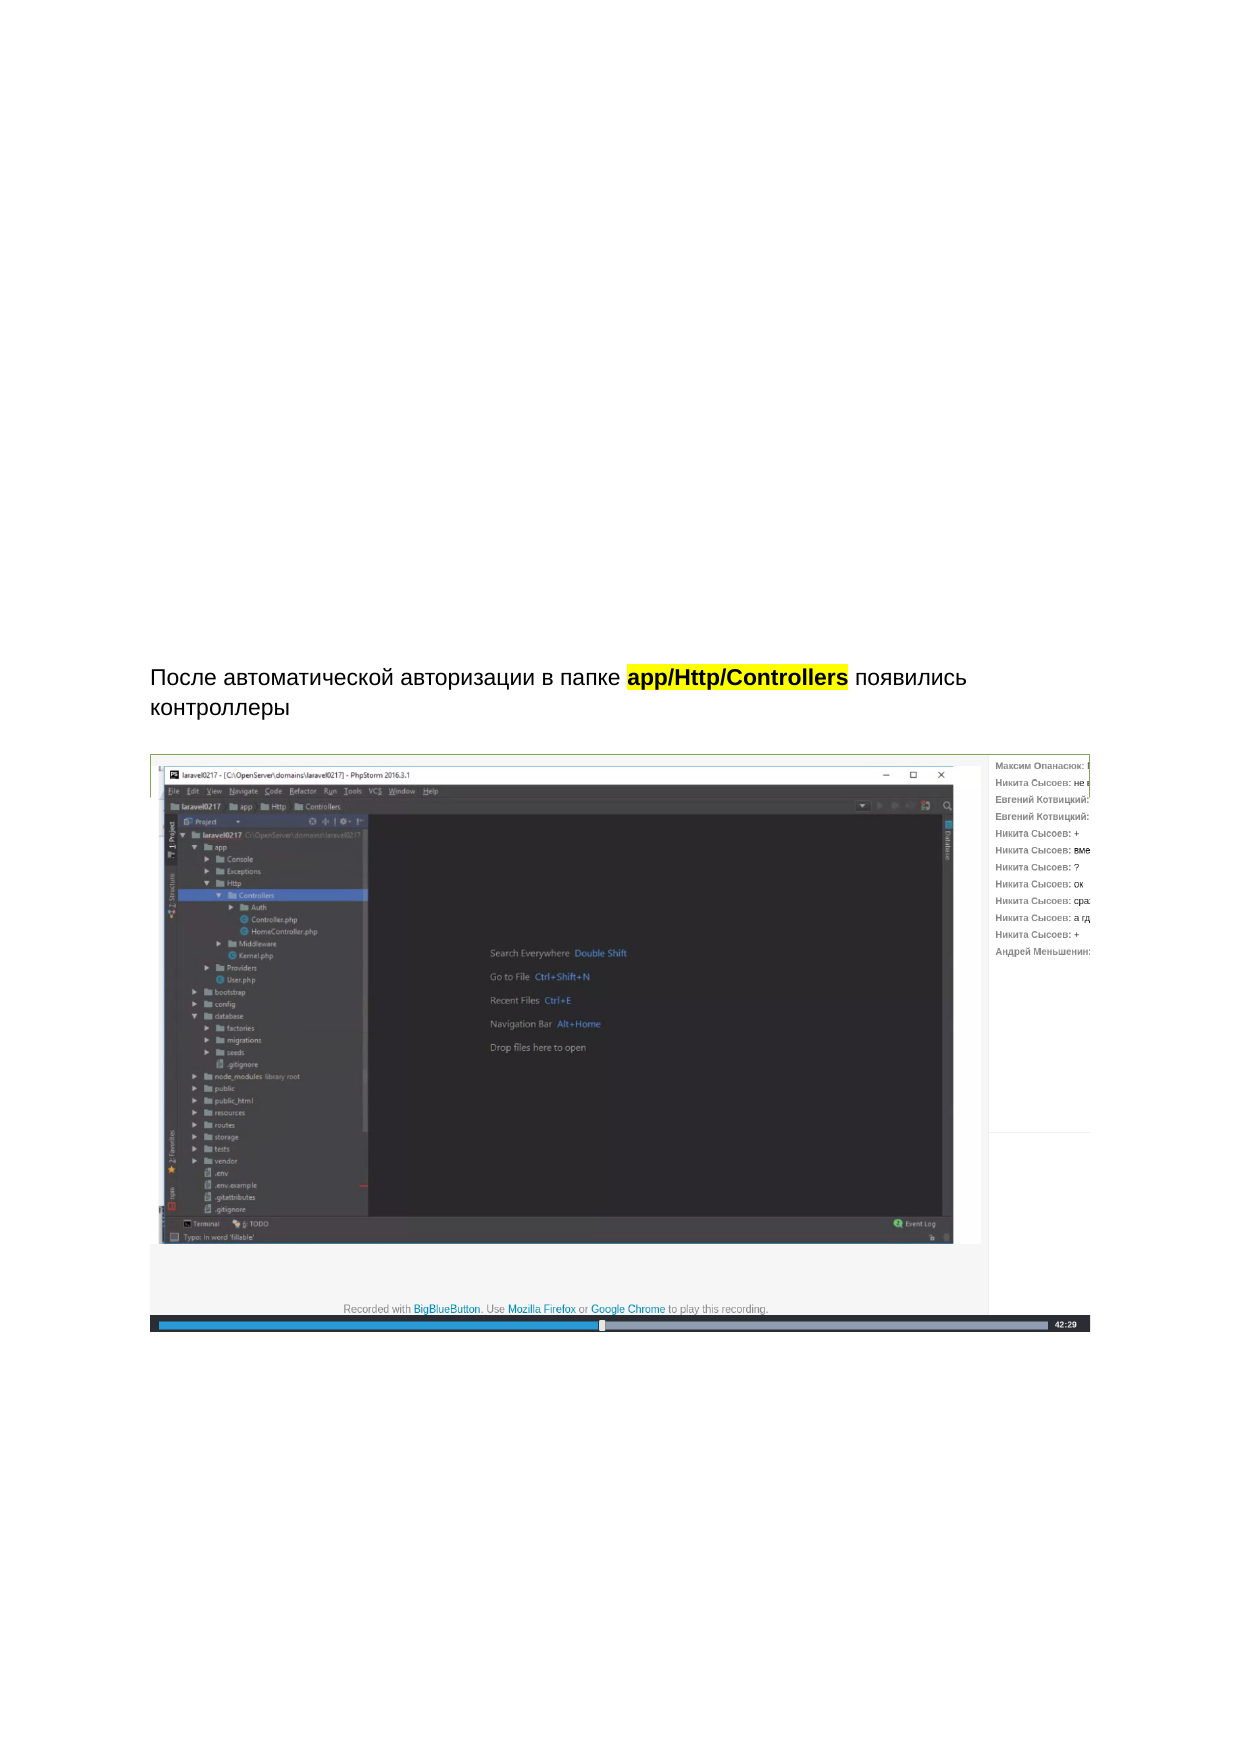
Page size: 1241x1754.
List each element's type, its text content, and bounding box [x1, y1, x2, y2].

text После автоматической авторизации в папке app/Http/Controllers появились контроллеры [150, 663, 1090, 720]
picture [150, 754, 1091, 1332]
